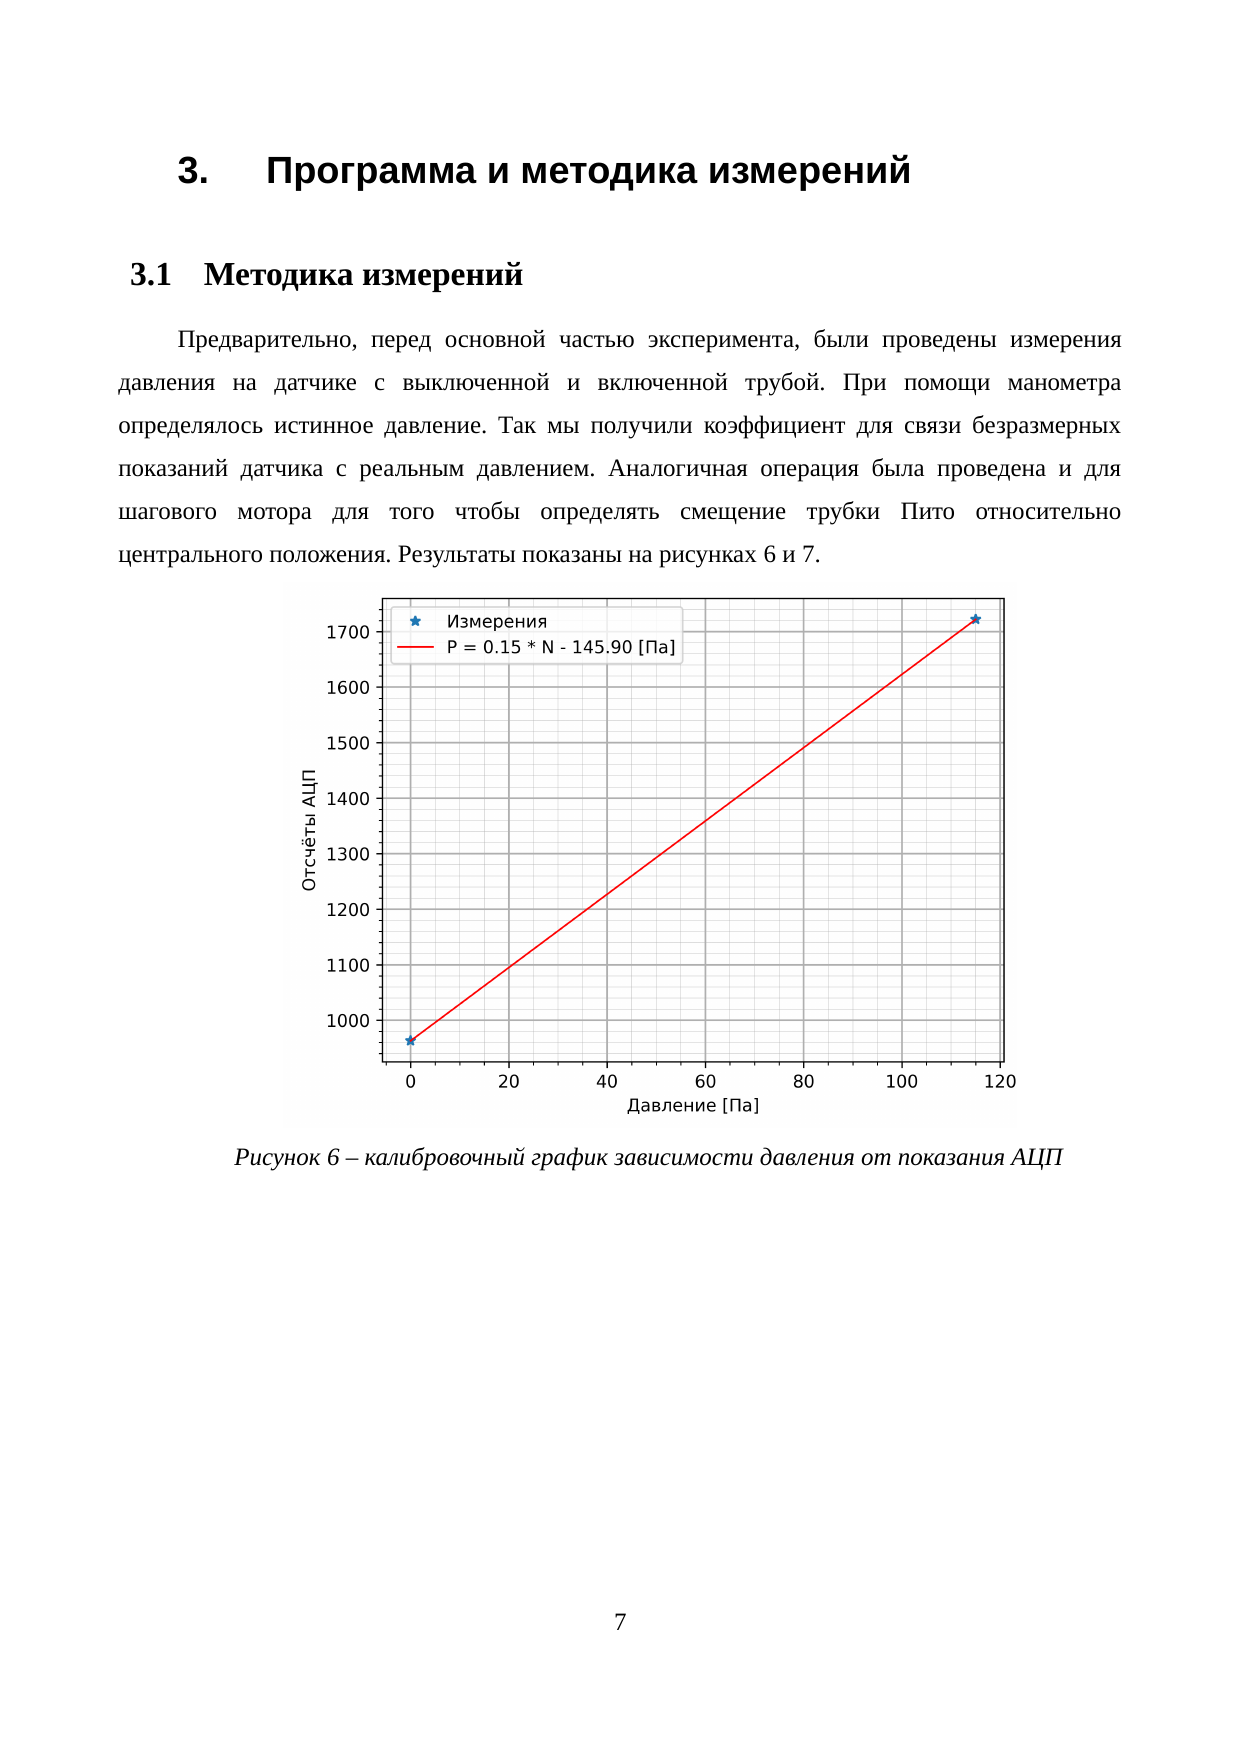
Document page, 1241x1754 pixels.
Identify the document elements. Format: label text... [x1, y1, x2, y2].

subtitle Методика измерений [130, 254, 1122, 293]
picture [282, 582, 1017, 1128]
text Рисунок 6 – калибровочный график зависимости давления от показания АЦП [118, 1142, 1122, 1170]
text Предварительно, перед основной частью эксперимента, были проведены измерения давления на датчике с выключенной и включенной трубой. При помощи манометра определялось истинное давление. Так мы получили коэффициент для связи безразмерных показаний датчика с реальным давлением. Аналогичная операция была проведена и для шагового мотора для того чтобы определять смещение трубки Пито относительно центрального положения. Результаты показаны на рисунках 6 и 7. [118, 324, 1122, 568]
subtitle Программа и методика измерений [118, 148, 1122, 191]
